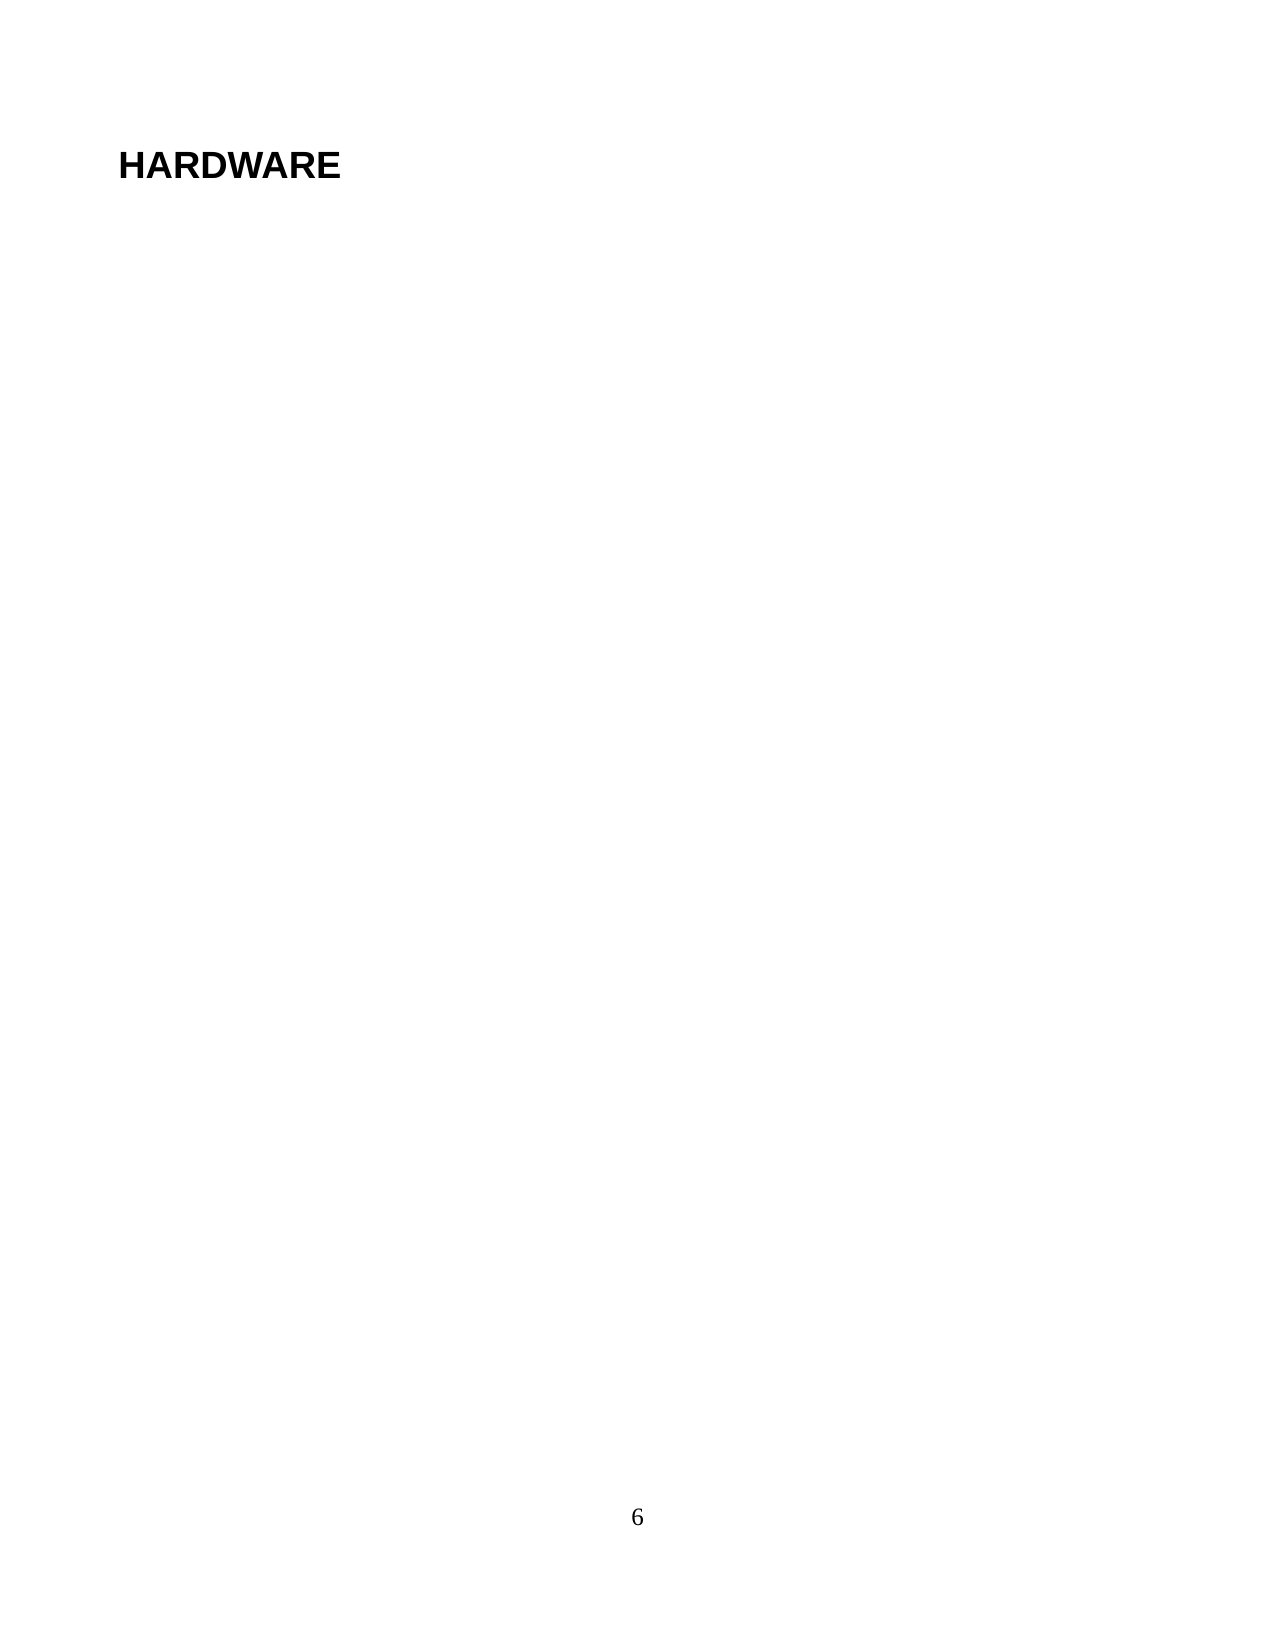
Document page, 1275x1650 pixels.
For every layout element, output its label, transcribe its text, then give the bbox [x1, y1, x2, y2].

subtitle HARDWARE [118, 143, 1157, 187]
